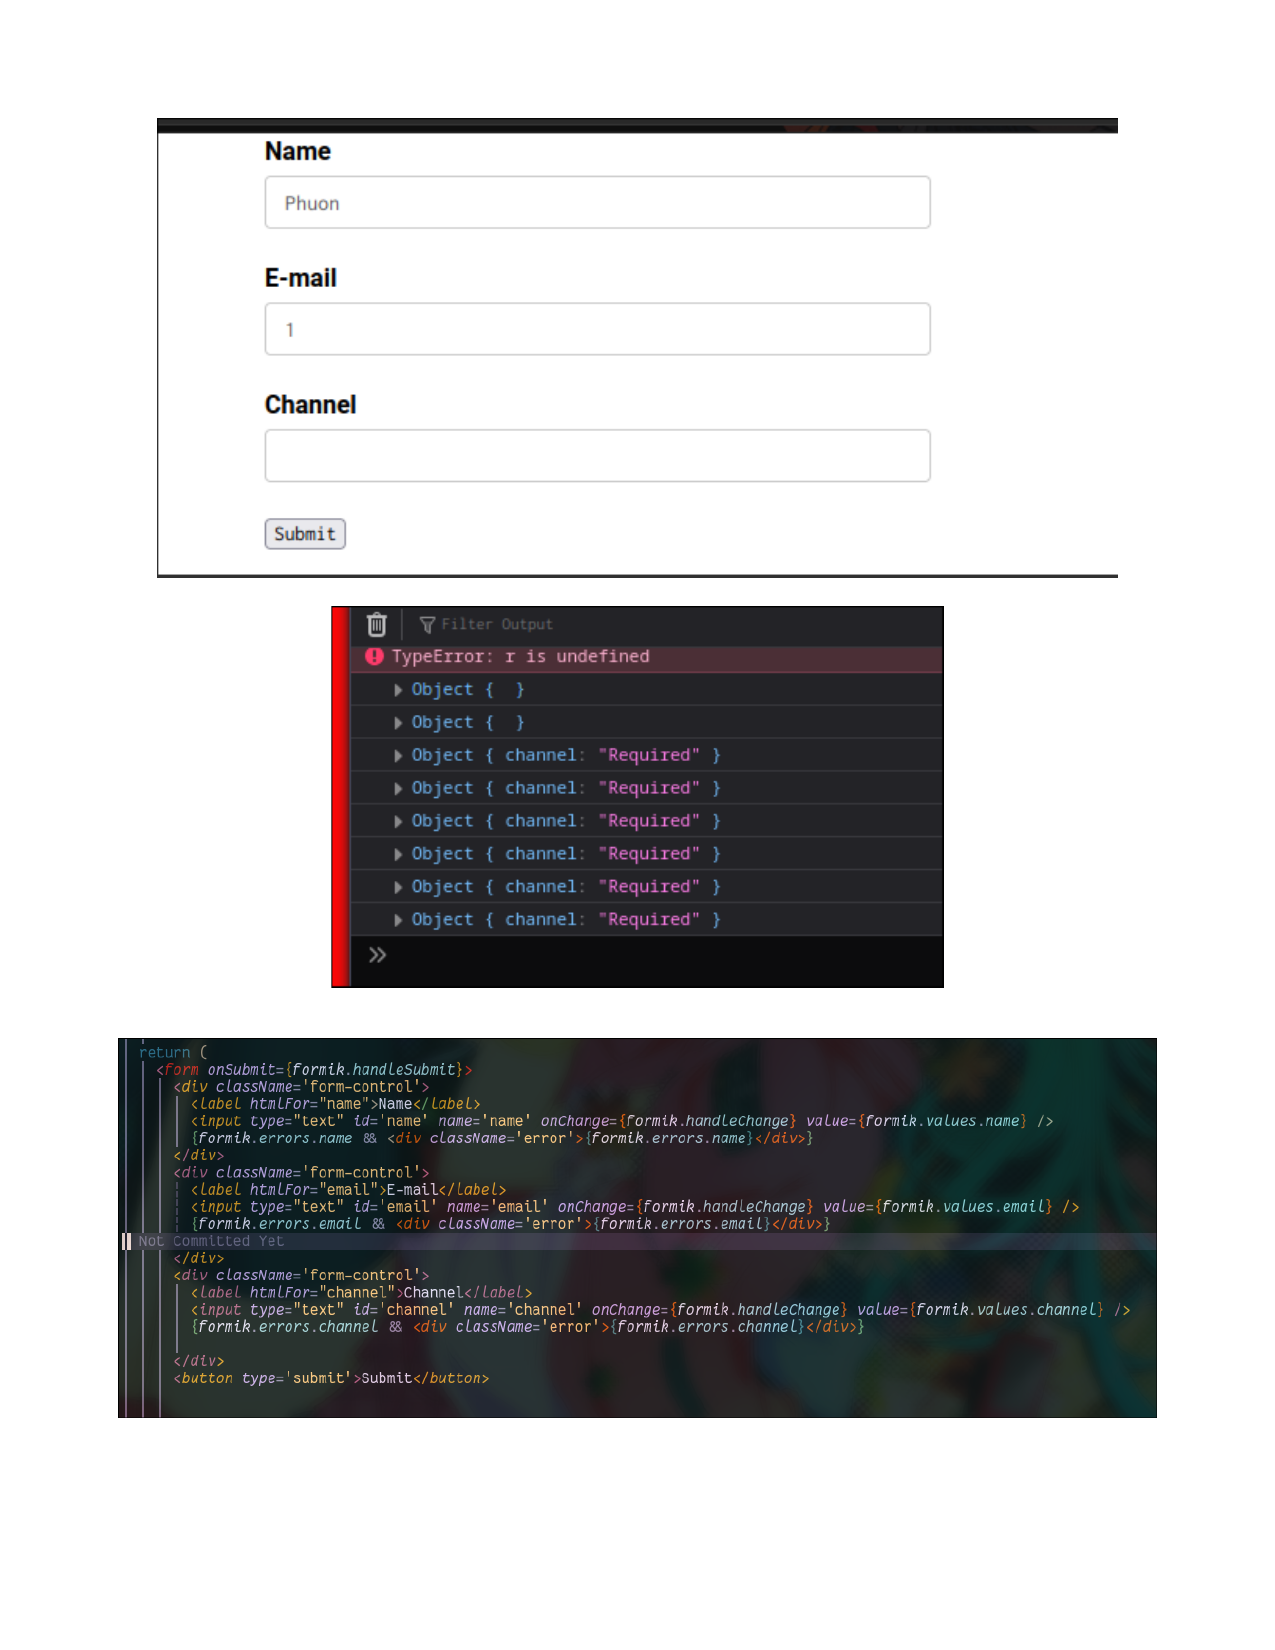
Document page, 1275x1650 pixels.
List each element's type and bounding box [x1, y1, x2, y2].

picture [118, 1038, 1157, 1418]
picture [331, 606, 944, 988]
picture [157, 118, 1118, 578]
